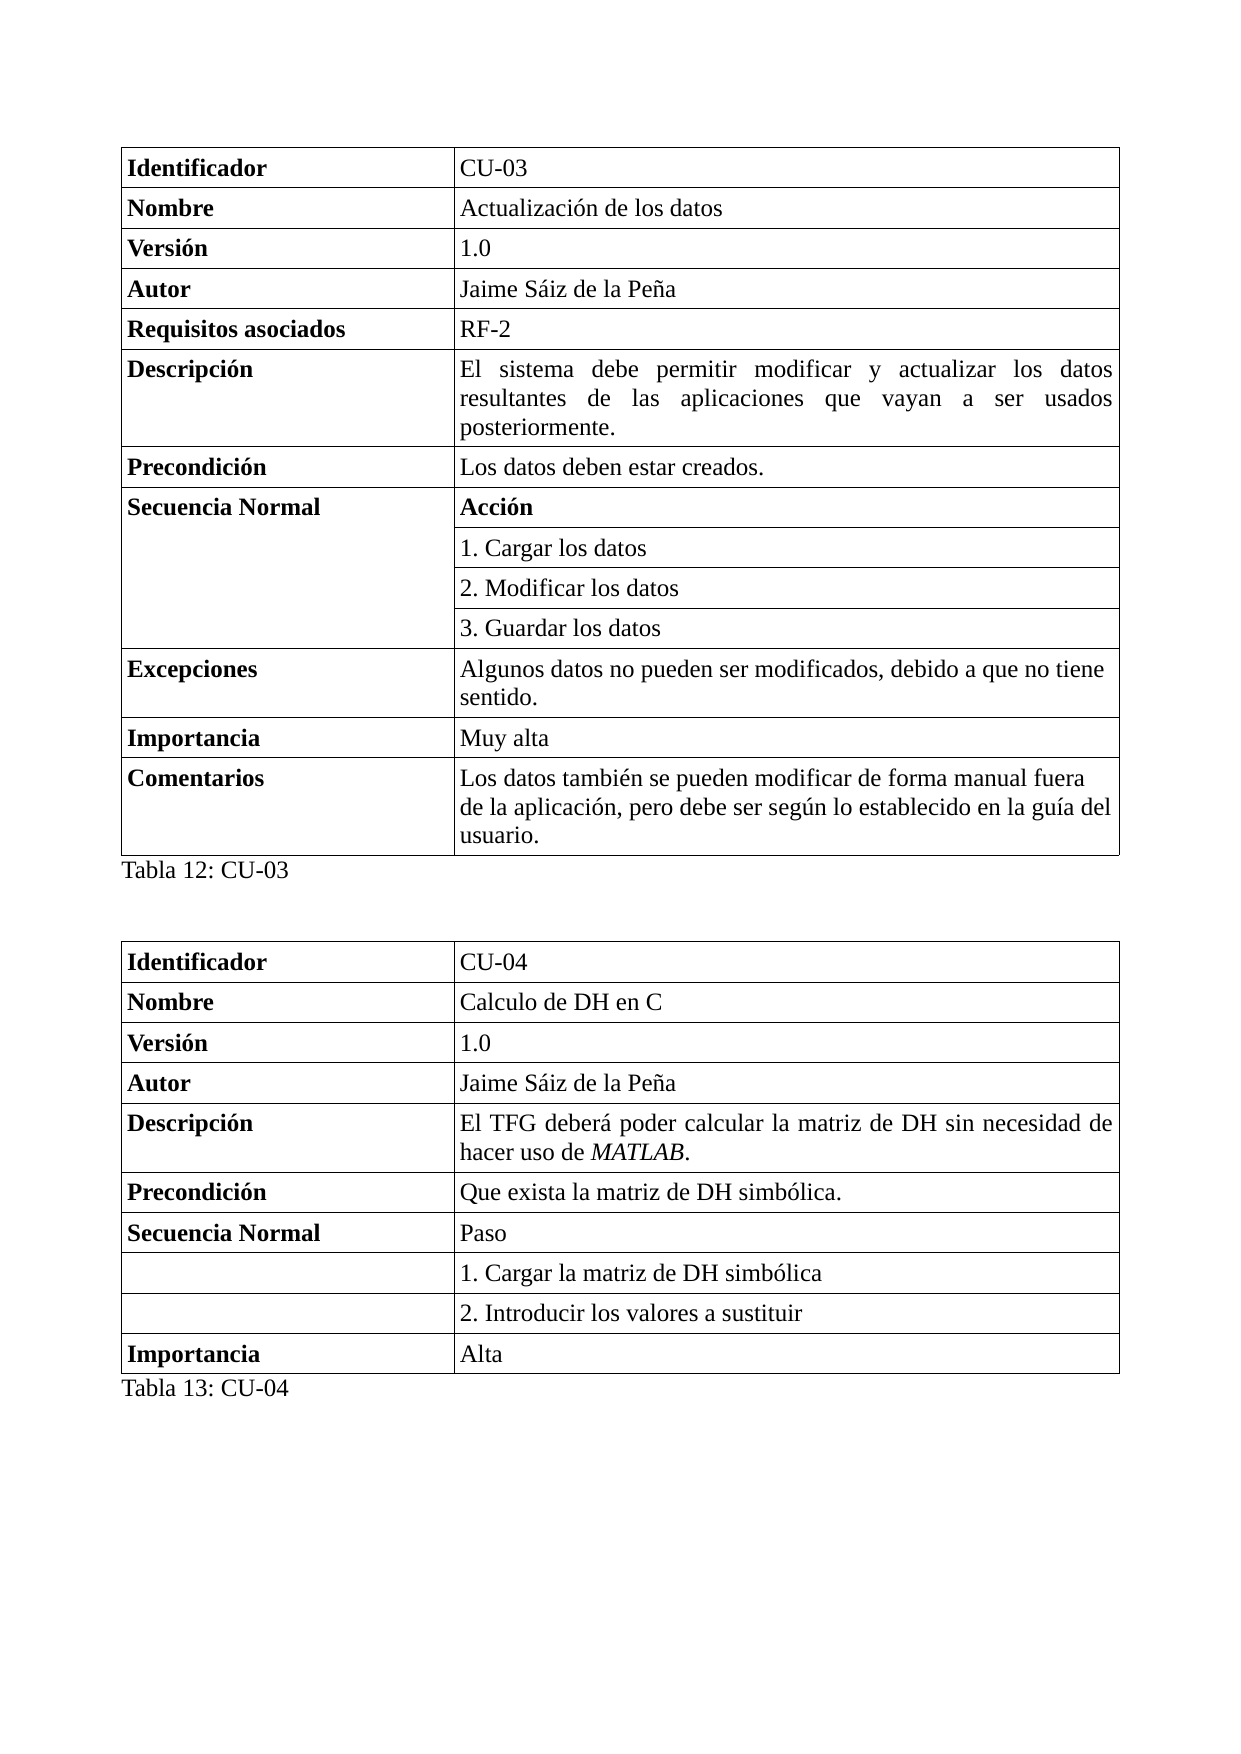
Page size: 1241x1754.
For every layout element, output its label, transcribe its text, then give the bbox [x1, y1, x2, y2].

table_cell Importancia [122, 718, 454, 757]
table_cell Acción [455, 488, 1119, 527]
table_cell Jaime Sáiz de la Peña [455, 1063, 1119, 1103]
table_cell Los datos deben estar creados. [455, 447, 1119, 487]
table_cell Paso [455, 1213, 1119, 1252]
table_header Identificador [122, 942, 454, 982]
table_cell 3. Guardar los datos [455, 609, 1119, 648]
table_cell Importancia [122, 1334, 454, 1373]
table_cell Precondición [122, 1173, 454, 1212]
table_cell Autor [122, 1063, 454, 1103]
table_cell 1.0 [455, 229, 1119, 268]
table_cell Alta [455, 1334, 1119, 1373]
table_cell Requisitos asociados [122, 309, 454, 348]
table_cell 2. Modificar los datos [455, 568, 1119, 607]
table_cell Versión [122, 229, 454, 268]
table_cell Secuencia Normal [122, 1213, 454, 1252]
table_cell Que exista la matriz de DH simbólica. [455, 1173, 1119, 1212]
table_cell Descripción [122, 1104, 454, 1172]
table_cell Versión [122, 1023, 454, 1062]
table_cell 2. Introducir los valores a sustituir [455, 1294, 1119, 1333]
table_cell Secuencia Normal [122, 488, 454, 648]
text Tabla 12: CU-03 [121, 856, 1119, 884]
table_cell [122, 1294, 454, 1333]
table_cell 1.0 [455, 1023, 1119, 1062]
table_cell El sistema debe permitir modificar y actualizar los datos resultantes de las aplicaciones que vayan a ser usados posteriormente. [455, 350, 1119, 446]
text Tabla 13: CU-04 [121, 1374, 1119, 1402]
table_header CU-03 [455, 148, 1119, 187]
table_header CU-04 [455, 942, 1119, 982]
table_cell Calculo de DH en C [455, 983, 1119, 1022]
table_cell Excepciones [122, 649, 454, 717]
table_cell Descripción [122, 350, 454, 446]
table_cell RF-2 [455, 309, 1119, 348]
table_cell Muy alta [455, 718, 1119, 757]
table_cell Autor [122, 269, 454, 308]
table_cell Precondición [122, 447, 454, 487]
table_cell Actualización de los datos [455, 188, 1119, 227]
table_cell Algunos datos no pueden ser modificados, debido a que no tiene sentido. [455, 649, 1119, 717]
table_cell Nombre [122, 983, 454, 1022]
table_cell Comentarios [122, 758, 454, 855]
table_cell Nombre [122, 188, 454, 227]
table_header Identificador [122, 148, 454, 187]
table_cell Jaime Sáiz de la Peña [455, 269, 1119, 308]
table_cell El TFG deberá poder calcular la matriz de DH sin necesidad de hacer uso de MATLAB. [455, 1104, 1119, 1172]
table_cell 1. Cargar los datos [455, 528, 1119, 567]
table_cell [122, 1253, 454, 1293]
table_cell 1. Cargar la matriz de DH simbólica [455, 1253, 1119, 1293]
table_cell Los datos también se pueden modificar de forma manual fuera de la aplicación, pero debe ser según lo establecido en la guía del usuario. [455, 758, 1119, 855]
